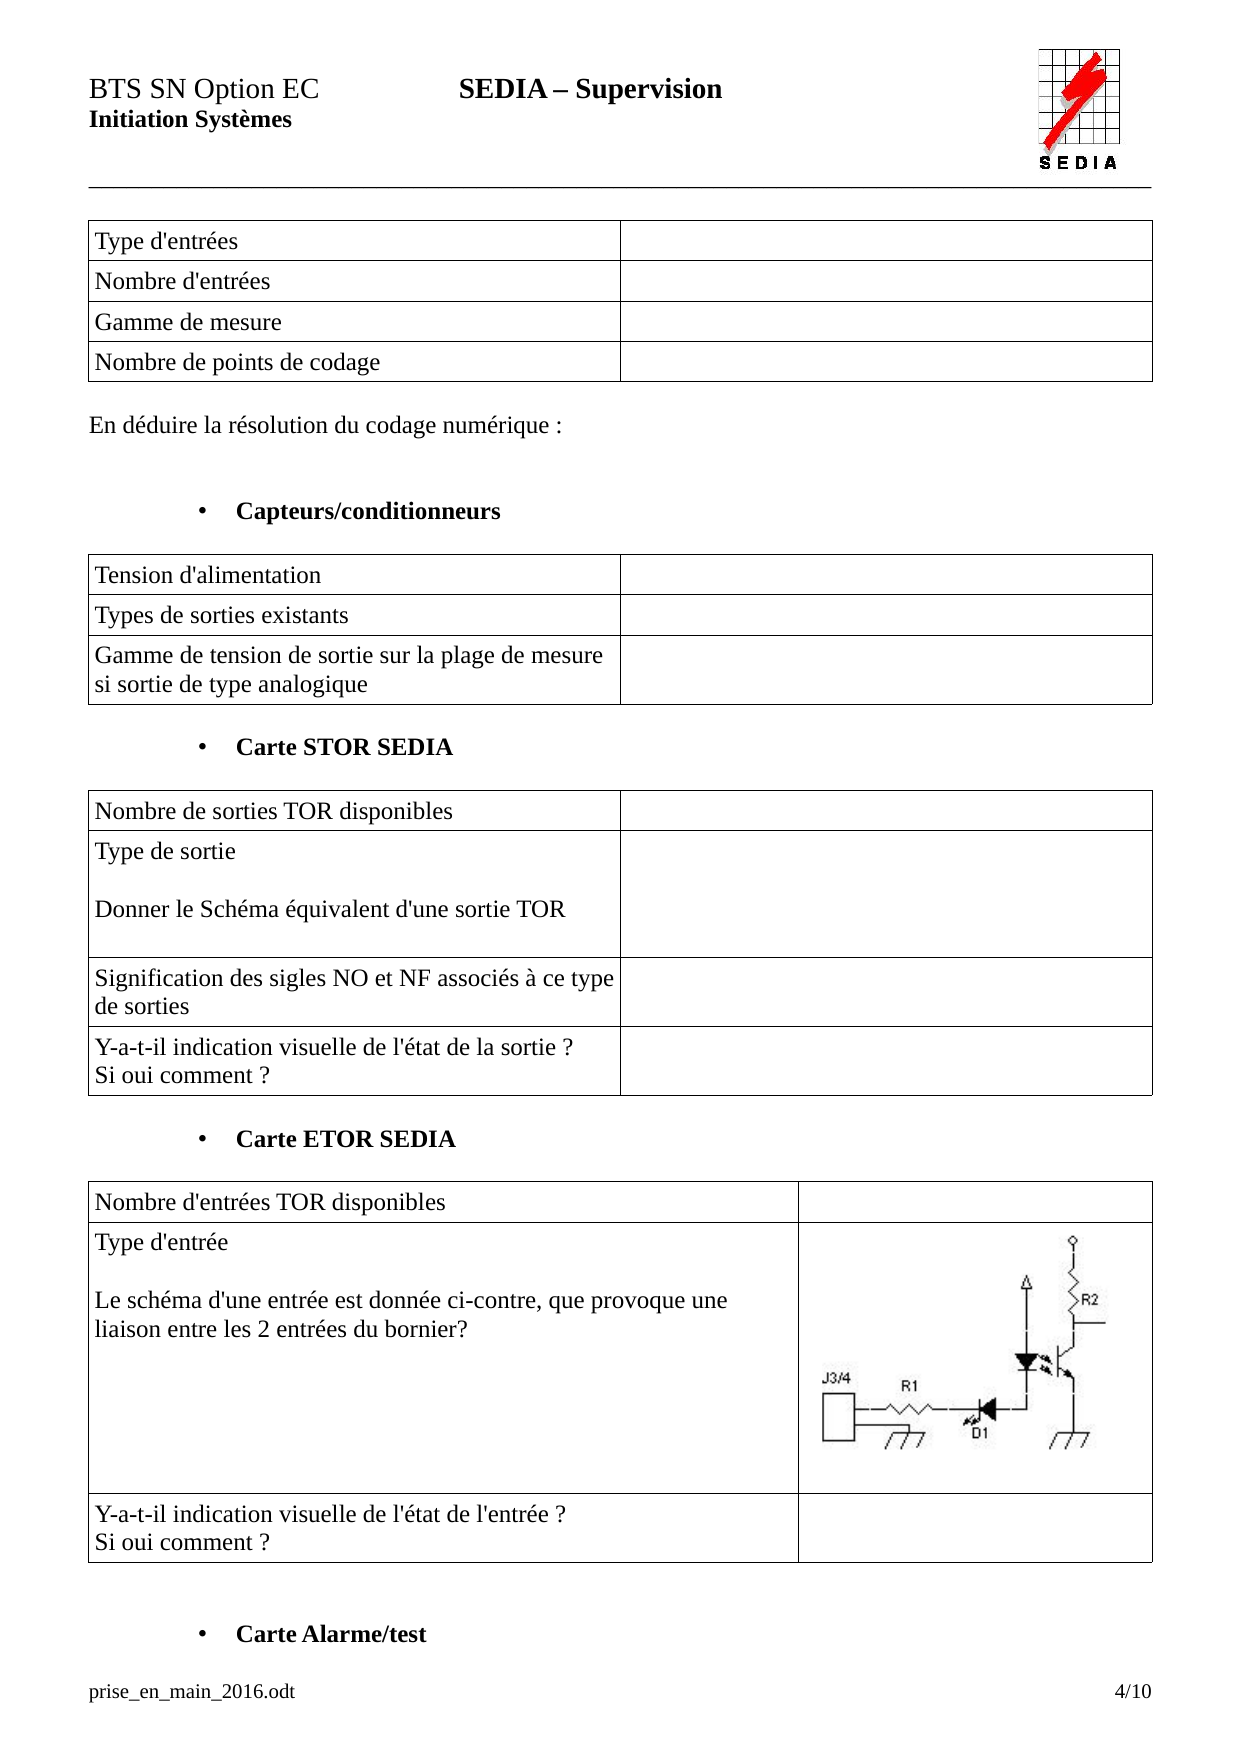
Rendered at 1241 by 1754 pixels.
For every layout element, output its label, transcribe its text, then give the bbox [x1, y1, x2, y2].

table_cell Type de sortie Donner le Schéma équivalent d'une sortie TOR [89, 831, 620, 957]
table_header Nombre de sorties TOR disponibles [89, 791, 620, 830]
table_cell [621, 958, 1152, 1026]
table_cell Type d'entrée Le schéma d'une entrée est donnée ci-contre, que provoque une liaison entre les 2 entrées du bornier? [89, 1223, 798, 1493]
picture [822, 1229, 1120, 1459]
table_header Type d'entrées [89, 221, 620, 260]
table_cell Gamme de tension de sortie sur la plage de mesure si sortie de type analogique [89, 636, 620, 704]
table_header [621, 555, 1152, 594]
list Carte STOR SEDIA [198, 732, 1152, 761]
table_cell [799, 1230, 1152, 1493]
table_cell Nombre de points de codage [89, 342, 620, 381]
table_header Tension d'alimentation [89, 555, 620, 594]
table_cell [799, 1494, 1152, 1562]
table_cell [621, 261, 1152, 301]
table_cell Y-a-t-il indication visuelle de l'état de la sortie ? Si oui comment ? [89, 1027, 620, 1095]
table_cell Gamme de mesure [89, 302, 620, 341]
table_cell [621, 342, 1152, 381]
table_cell [621, 831, 1152, 957]
table_cell Y-a-t-il indication visuelle de l'état de l'entrée ? Si oui comment ? [89, 1494, 798, 1562]
list Capteurs/conditionneurs [198, 496, 1152, 525]
table_cell [799, 1223, 1152, 1229]
table_cell [621, 636, 1152, 704]
table_cell [621, 1027, 1152, 1095]
table_cell [621, 595, 1152, 634]
table_header Nombre d'entrées TOR disponibles [89, 1182, 798, 1222]
text En déduire la résolution du codage numérique : [88, 410, 1152, 439]
table_cell [621, 302, 1152, 341]
table_header [621, 791, 1152, 830]
table_header [621, 221, 1152, 260]
table_header [799, 1182, 1152, 1222]
table_cell Nombre d'entrées [89, 261, 620, 301]
table_cell Types de sorties existants [89, 595, 620, 634]
list Carte ETOR SEDIA [198, 1124, 1152, 1153]
list Carte Alarme/test [198, 1619, 1152, 1648]
table_cell Signification des sigles NO et NF associés à ce type de sorties [89, 958, 620, 1026]
